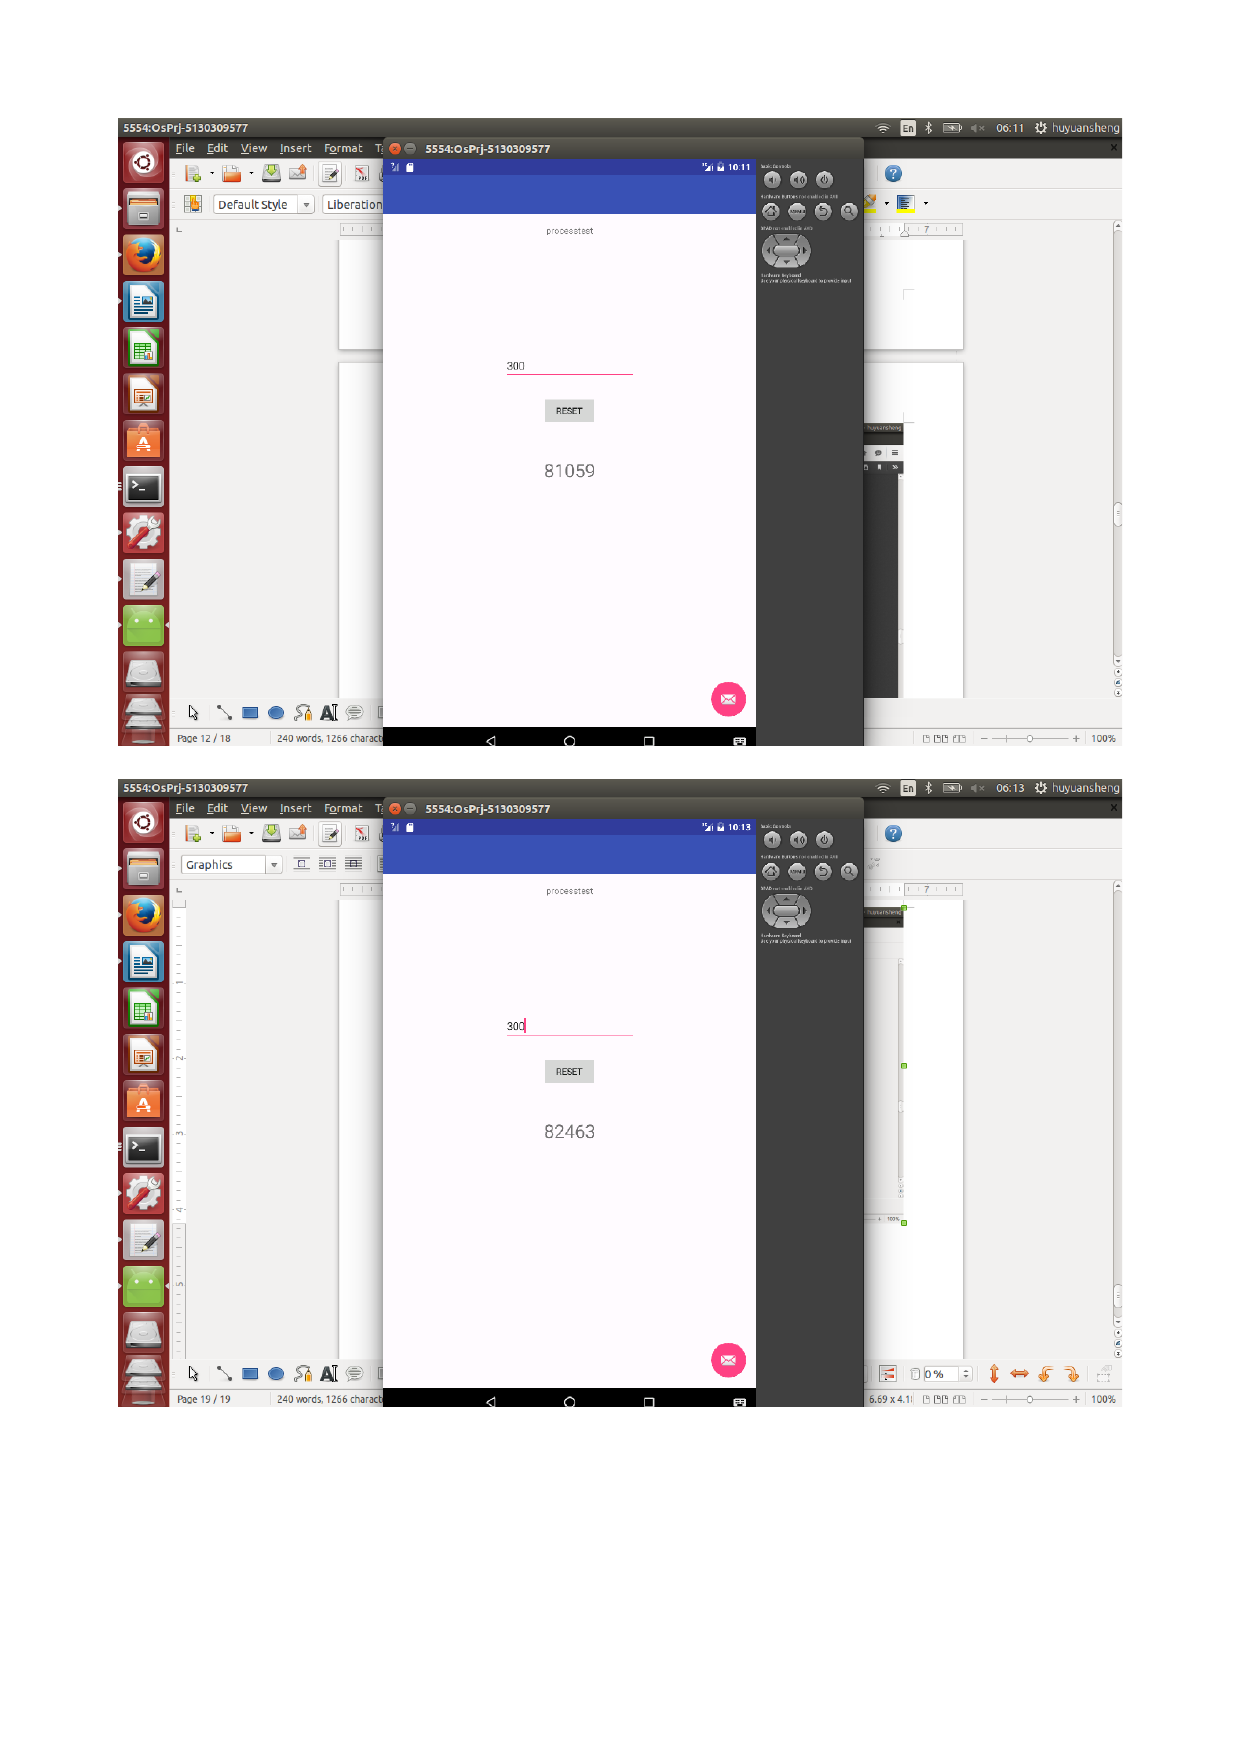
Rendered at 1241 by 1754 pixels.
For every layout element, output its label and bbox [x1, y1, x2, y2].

picture [118, 118, 1123, 746]
picture [118, 779, 1123, 1407]
